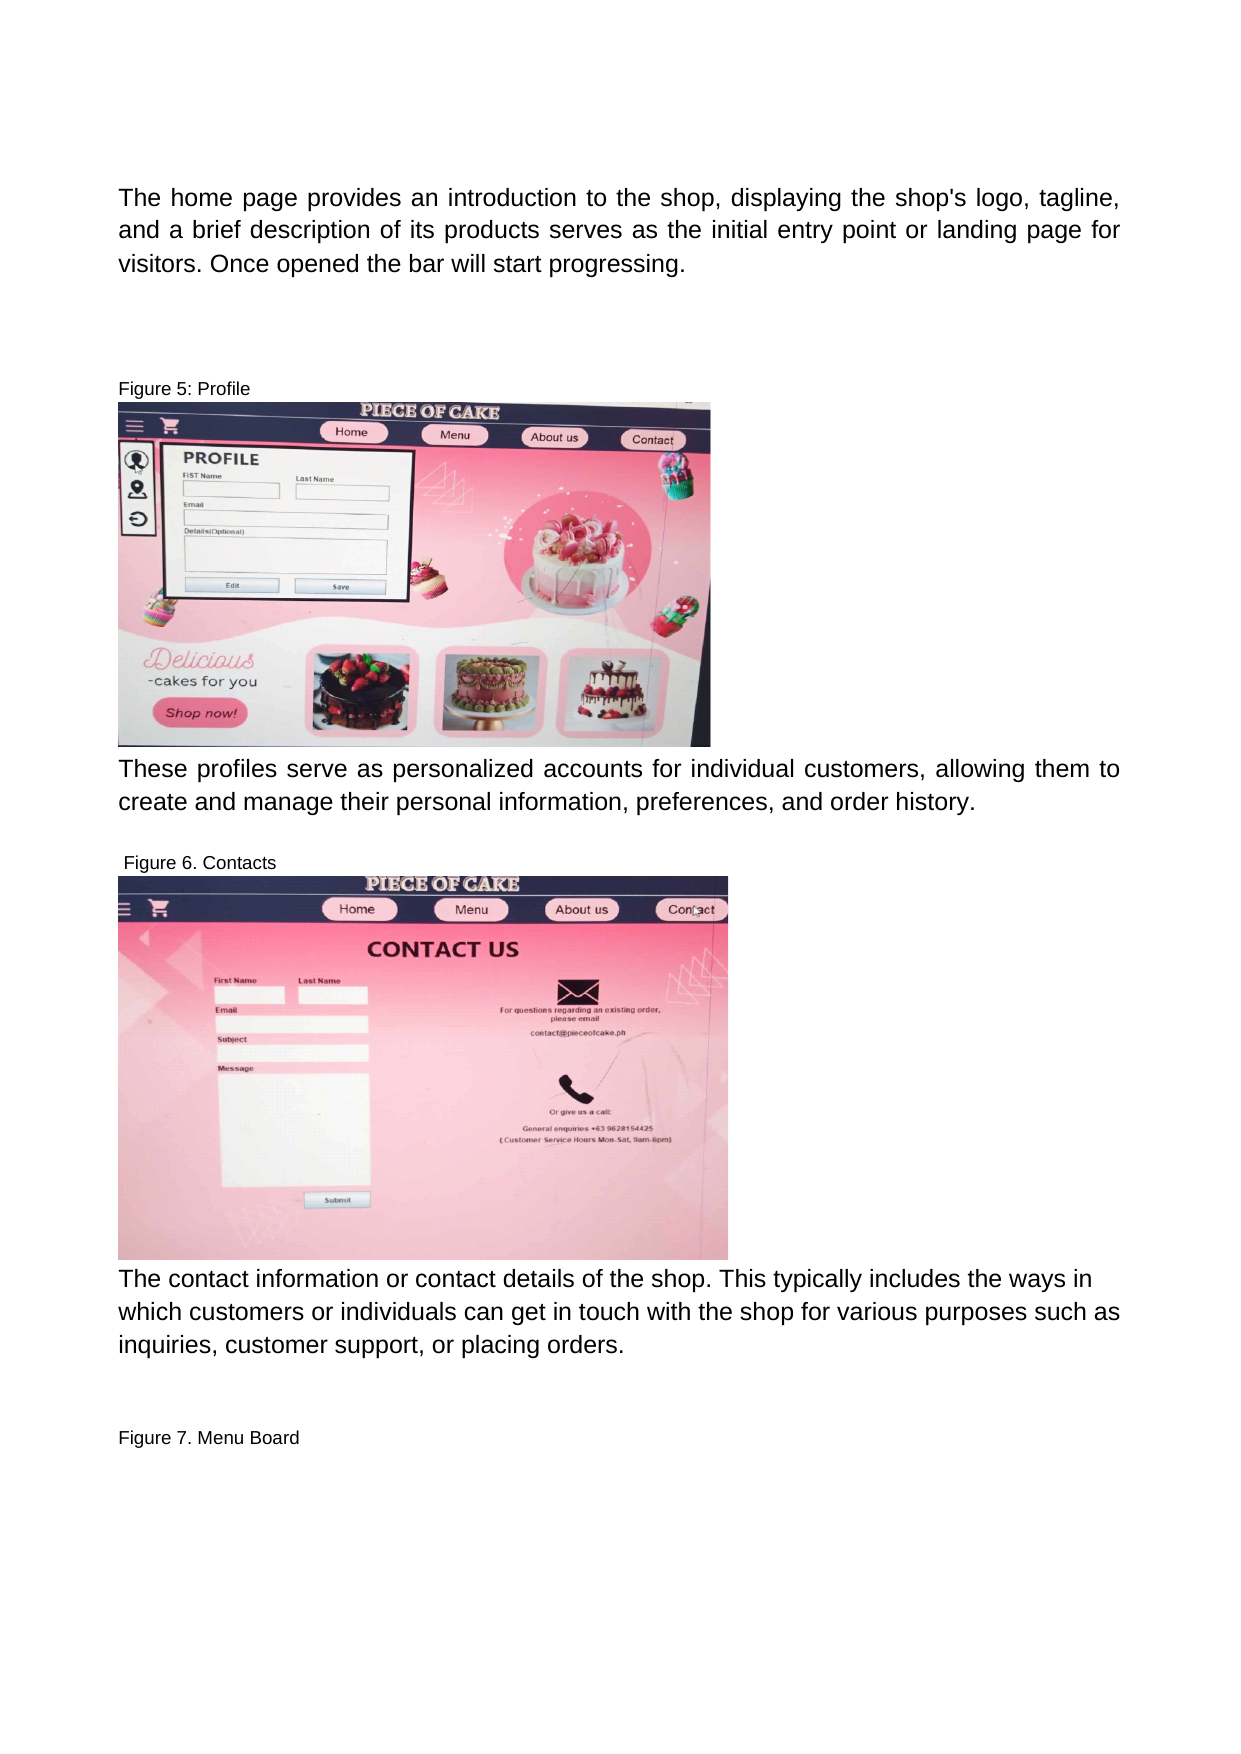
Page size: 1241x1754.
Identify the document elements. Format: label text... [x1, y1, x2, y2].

text Figure 6. Contacts [118, 852, 1122, 874]
text Figure 7. Menu Board [118, 1427, 1122, 1448]
text Figure 5: Profile [118, 378, 1122, 400]
text The contact information or contact details of the shop. This typically includes the ways in which customers or individuals can get in touch with the shop for various purposes such as inquiries, customer support, or placing orders. [118, 1263, 1122, 1358]
text The home page provides an introduction to the shop, displaying the shop's logo, tagline, and a brief description of its products serves as the initial entry point or landing page for visitors. Once opened the bar will start progressing. [118, 182, 1122, 277]
text These profiles serve as personalized accounts for individual customers, allowing them to create and manage their personal information, preferences, and order history. [118, 754, 1122, 816]
